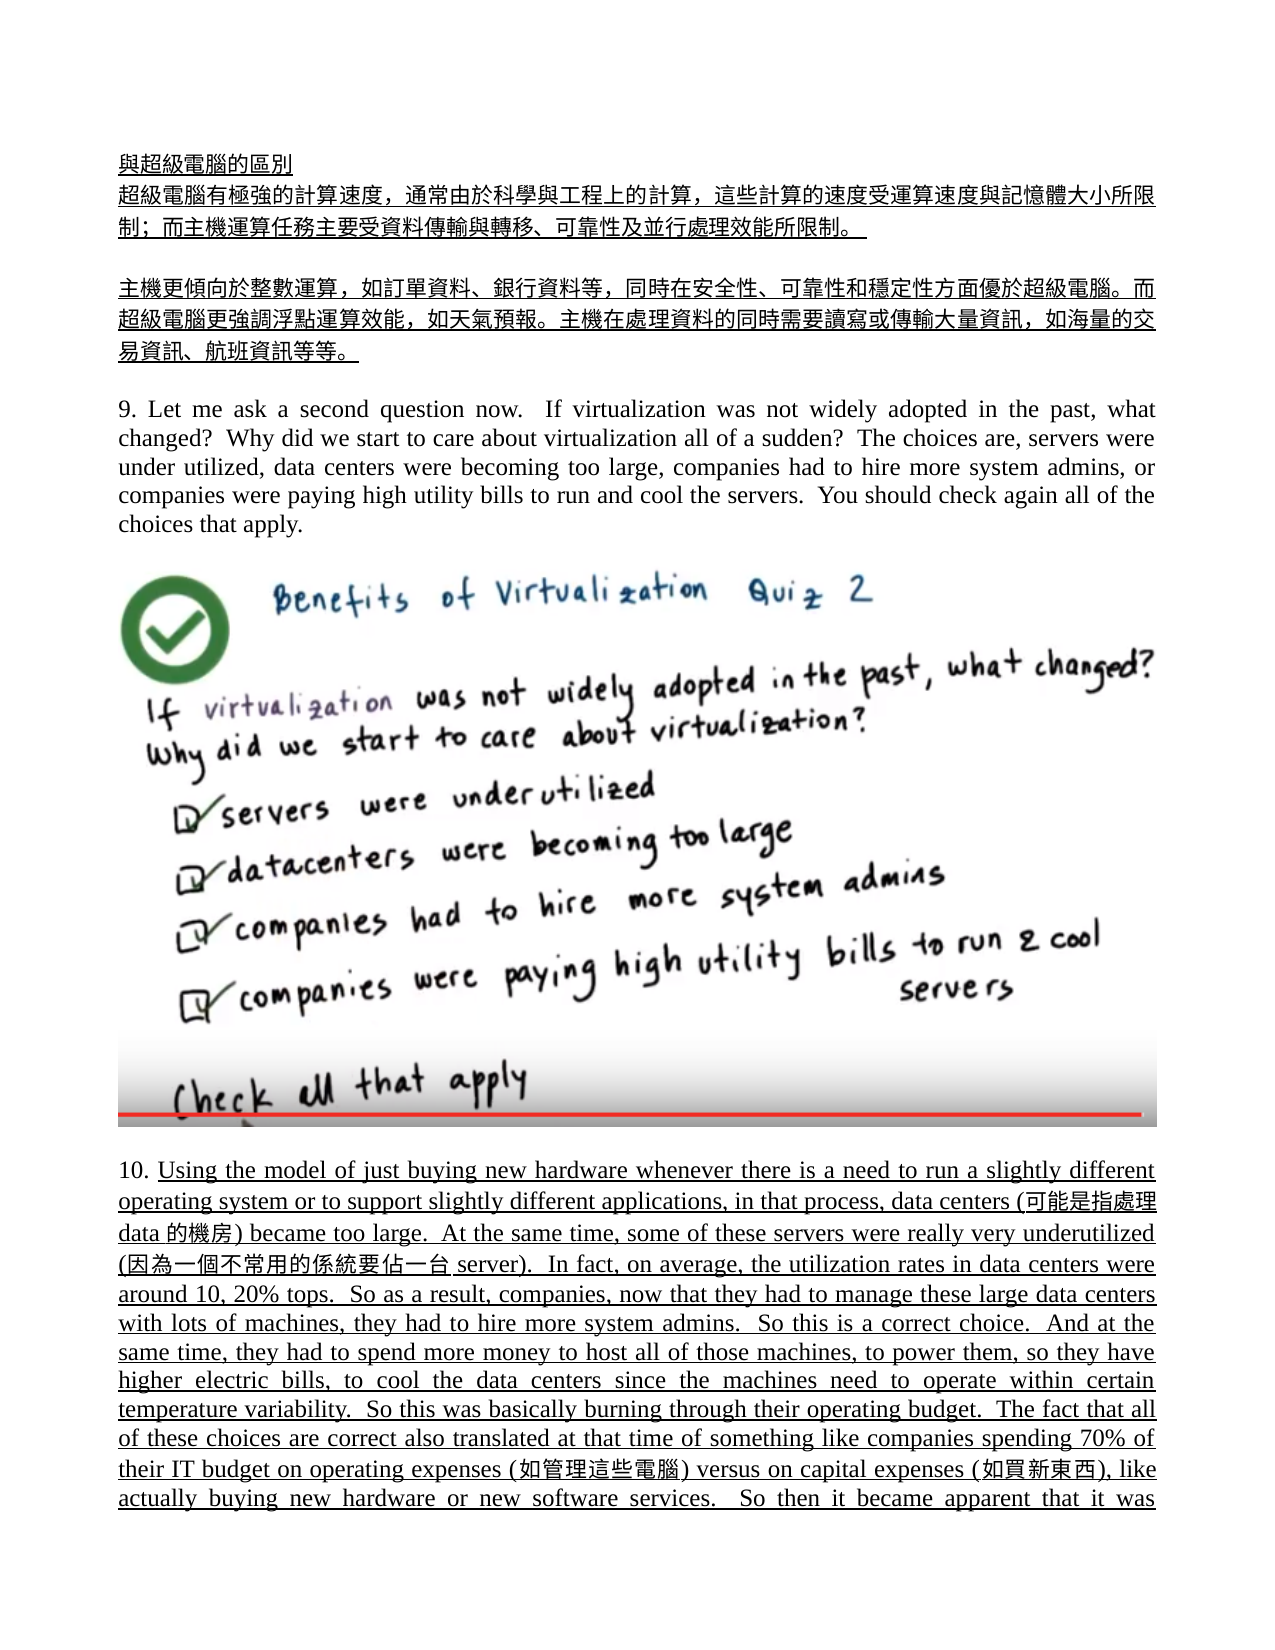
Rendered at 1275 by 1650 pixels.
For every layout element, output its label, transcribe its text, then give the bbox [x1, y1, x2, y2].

text 超級電腦有極強的計算速度，通常由於科學與工程上的計算，這些計算的速度受運算速度與記憶體大小所限制；而主機運算任務主要受資料傳輸與轉移、可靠性及並行處理效能所限制。 [118, 178, 1157, 242]
text 10. Using the model of just buying new hardware whenever there is a need to run a slightly different operating system or to support slightly different applications, in that process, data centers (可能是指處理 [118, 1155, 1157, 1211]
text data的機房) became too large. At the same time, some of these servers were really very underutilized (因為一個不常用的係統要佔一台server). In fact, on average, the utilization rates in data centers were around 10, 20% tops. So as a result, companies, now that they had to manage these large data centers [118, 1212, 1157, 1304]
text with lots of machines, they had to hire more system admins. So this is a correct choice. And at the same time, they had to spend more money to host all of those machines, to power them, so they have higher electric bills, to cool the data centers since the machines need to operate within certain temperature variability. So this was basically burning through their operating budget. The fact that all [118, 1306, 1157, 1419]
picture [118, 566, 1157, 1127]
text 9. Let me ask a second question now. If virtualization was not widely adopted in the past, what changed? Why did we start to care about virtualization all of a sudden? The choices are, servers were under utilized, data centers were becoming too large, companies had to hire more system admins, or companies were paying high utility bills to run and cool the servers. You should check again all of the choices that apply. [118, 394, 1157, 538]
text of these choices are correct also translated at that time of something like companies spending 70% of their IT budget on operating expenses (如管理這些電腦) versus on capital expenses (如買新東西), like [118, 1421, 1157, 1479]
text actually buying new hardware or new software services. So then it became apparent that it was [118, 1480, 1157, 1512]
text 主機更傾向於整數運算，如訂單資料、銀行資料等，同時在安全性、可靠性和穩定性方面優於超級電腦。而超級電腦更強調浮點運算效能，如天氣預報。主機在處理資料的同時需要讀寫或傳輸大量資訊，如海量的交易資訊、航班資訊等等。 [118, 271, 1157, 366]
text 與超級電腦的區別 [118, 147, 1157, 178]
